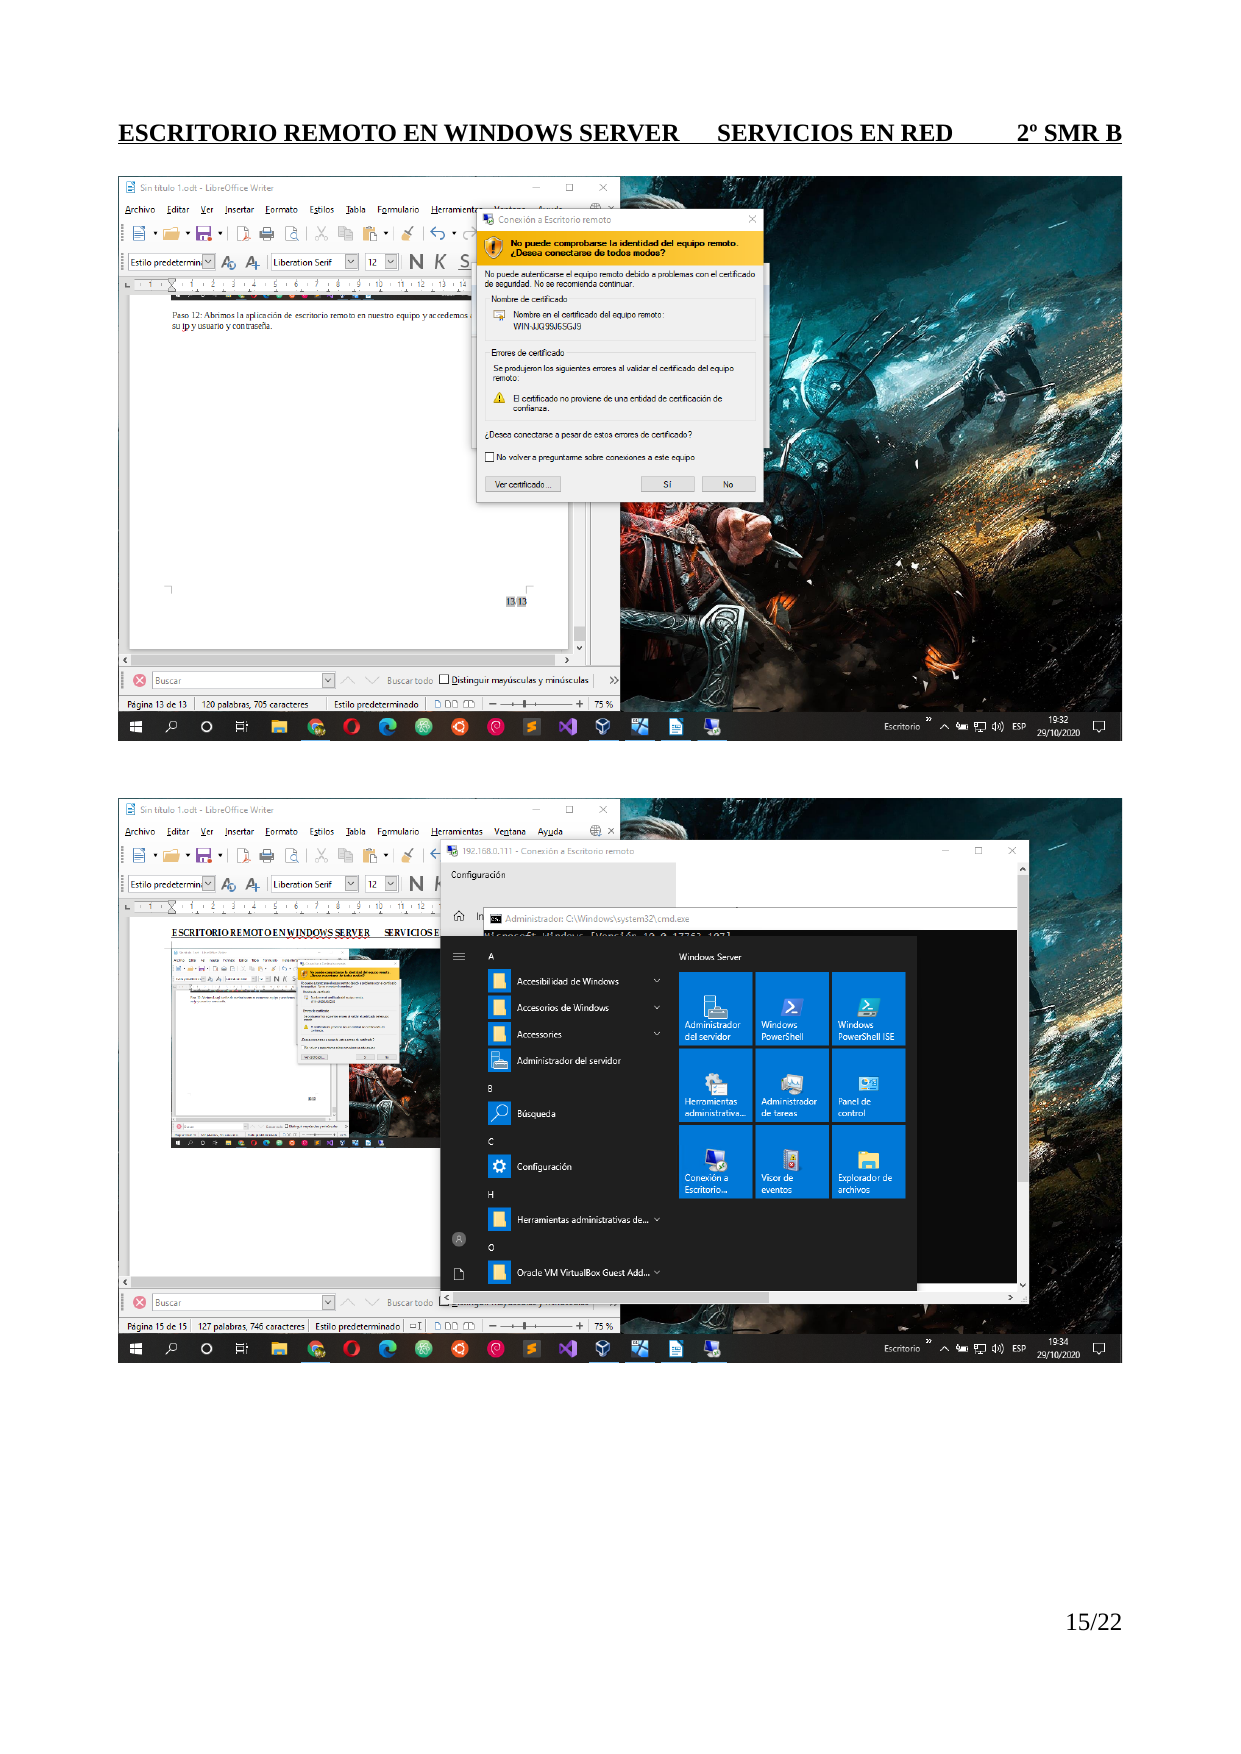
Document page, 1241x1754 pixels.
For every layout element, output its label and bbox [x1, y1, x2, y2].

picture [118, 798, 1123, 1363]
picture [118, 176, 1123, 741]
